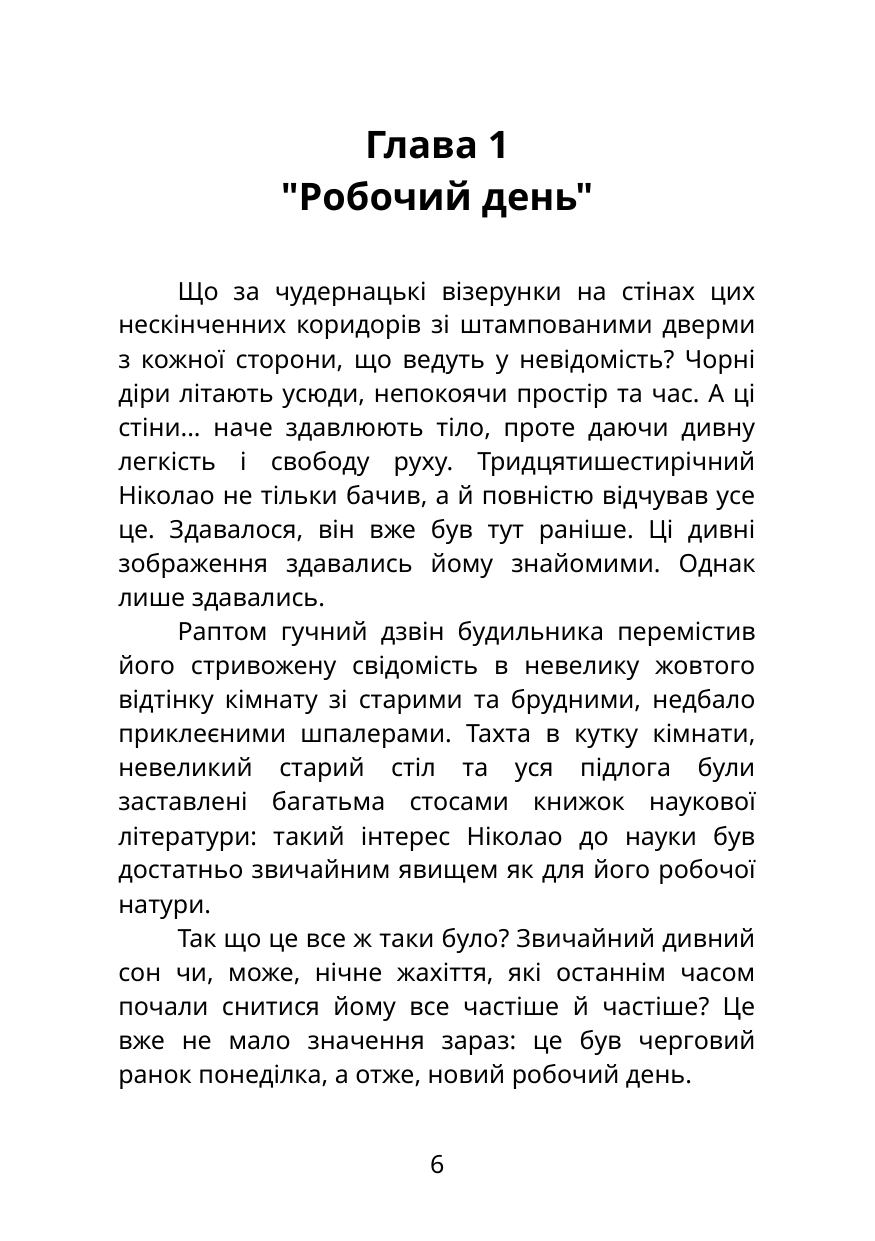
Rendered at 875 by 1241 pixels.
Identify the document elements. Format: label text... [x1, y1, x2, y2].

text Що за чудернацькі візерунки на стінах цих нескінченних коридорів зі штампованими дверми з кожної сторони, що ведуть у невідомість? Чорні діри літають усюди, непокоячи простір та час. А ці стіни... наче здавлюють тіло, проте даючи дивну легкість і свободу руху. Тридцятишестирічний Ніколао не тільки бачив, а й повністю відчував усе це. Здавалося, він вже був тут раніше. Ці дивні зображення здавались йому знайомими. Однак лише здавались. [118, 273, 756, 614]
subtitle Глава 1 "Робочий день" [118, 118, 756, 221]
text Раптом гучний дзвін будильника перемістив його стривожену свідомість в невелику жовтого відтінку кімнату зі старими та брудними, недбало приклеєними шпалерами. Тахта в кутку кімнати, невеликий старий стіл та уся підлога були заставлені багатьма стосами книжок наукової літератури: такий інтерес Ніколао до науки був достатньо звичайним явищем як для його робочої натури. [118, 614, 756, 920]
text Так що це все ж таки було? Звичайний дивний сон чи, може, нічне жахіття, які останнім часом почали снитися йому все частіше й частіше? Це вже не мало значення зараз: це був черговий ранок понеділка, а отже, новий робочий день. [118, 920, 756, 1091]
